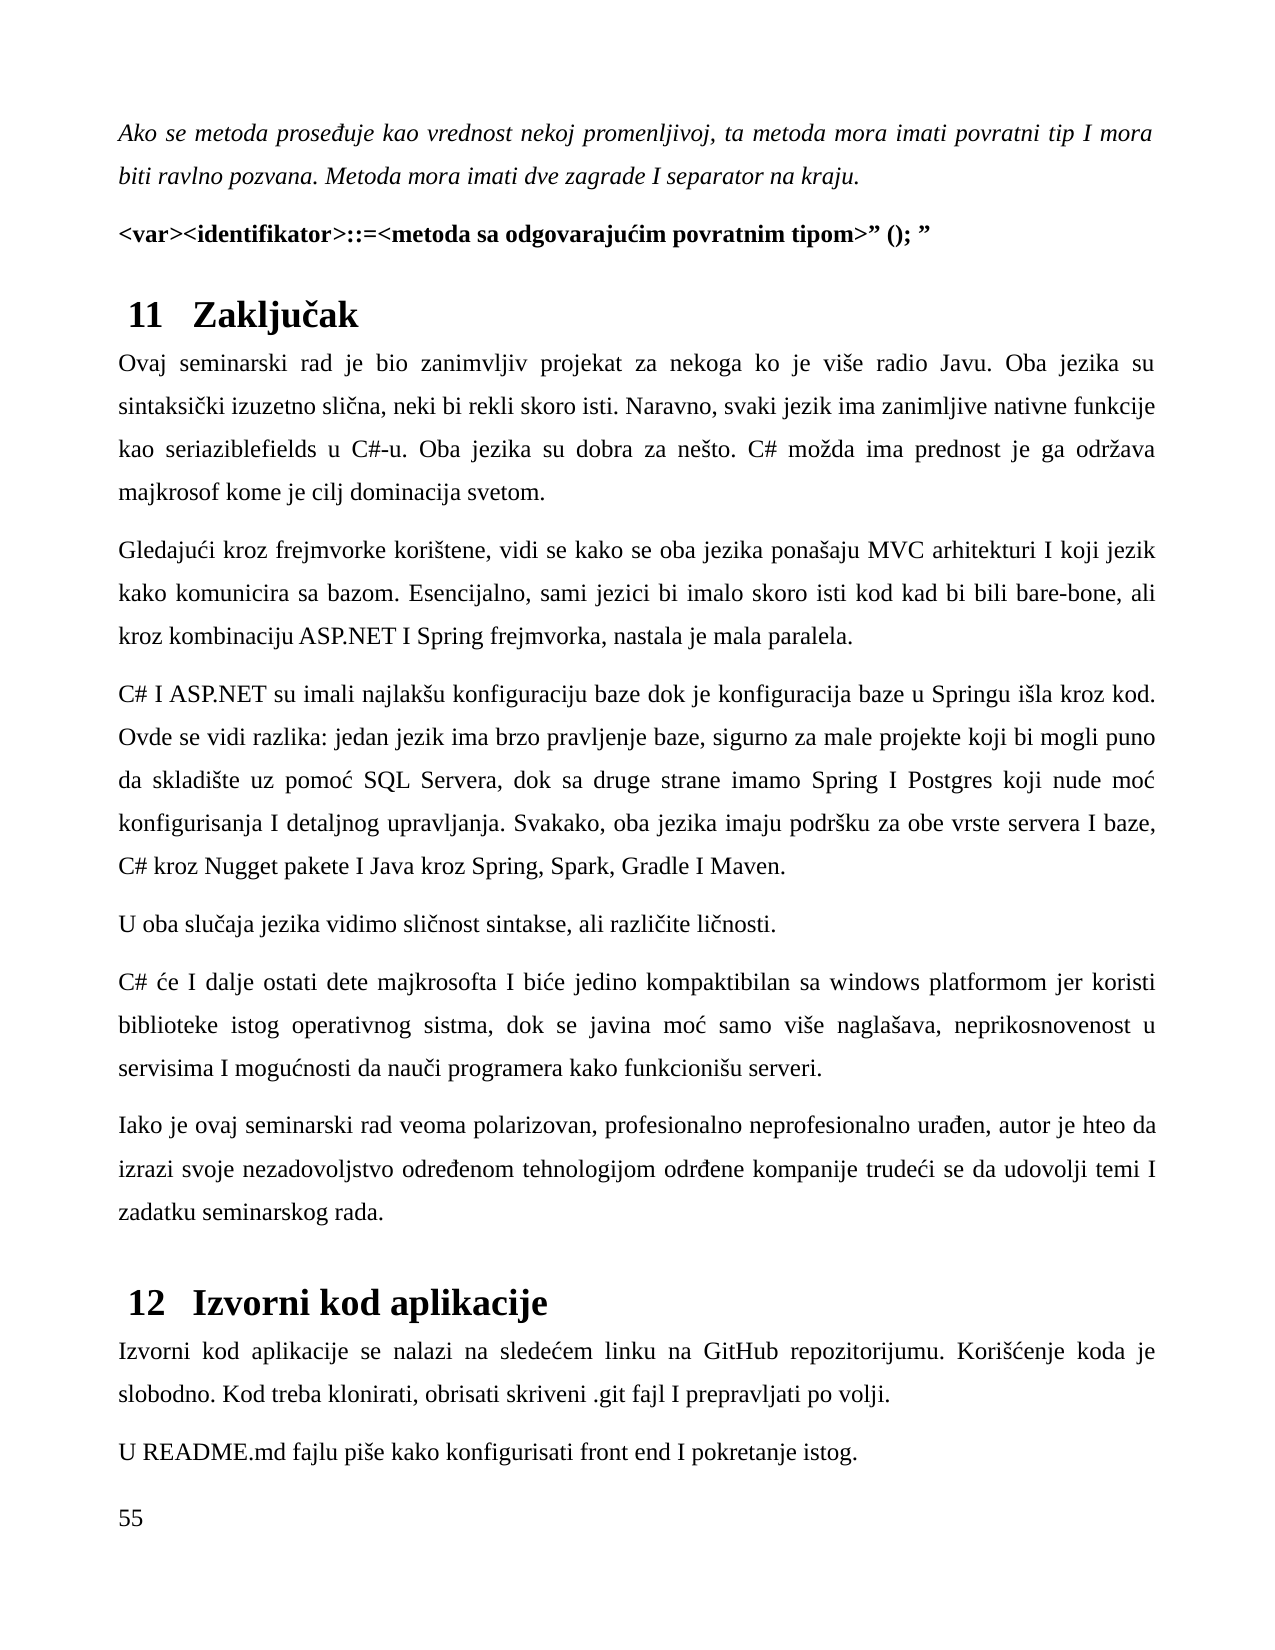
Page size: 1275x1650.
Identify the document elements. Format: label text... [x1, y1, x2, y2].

subtitle Izvorni kod aplikacije [118, 1279, 1157, 1323]
text Ako se metoda proseđuje kao vrednost nekoj promenljivoj, ta metoda mora imati povratni tip I mora biti ravlno pozvana. Metoda mora imati dve zagrade I separator na kraju. [118, 118, 1157, 190]
text <var><identifikator>::=<metoda sa odgovarajućim povratnim tipom>” (); ” [118, 219, 1157, 248]
text U README.md fajlu piše kako konfigurisati front end I pokretanje istog. [118, 1437, 1157, 1465]
text Ovaj seminarski rad je bio zanimvljiv projekat za nekoga ko je više radio Javu. Oba jezika su sintaksički izuzetno slična, neki bi rekli skoro isti. Naravno, svaki jezik ima zanimljive nativne funkcije kao seriaziblefields u C#-u. Oba jezika su dobra za nešto. C# možda ima prednost je ga održava majkrosof kome je cilj dominacija svetom. [118, 348, 1157, 506]
text U oba slučaja jezika vidimo sličnost sintakse, ali različite ličnosti. [118, 909, 1157, 938]
text C# I ASP.NET su imali najlakšu konfiguraciju baze dok je konfiguracija baze u Springu išla kroz kod. Ovde se vidi razlika: jedan jezik ima brzo pravljenje baze, sigurno za male projekte koji bi mogli puno da skladište uz pomoć SQL Servera, dok sa druge strane imamo Spring I Postgres koji nude moć konfigurisanja I detaljnog upravljanja. Svakako, oba jezika imaju podršku za obe vrste servera I baze, C# kroz Nugget pakete I Java kroz Spring, Spark, Gradle I Maven. [118, 679, 1157, 880]
text C# će I dalje ostati dete majkrosofta I biće jedino kompaktibilan sa windows platformom jer koristi biblioteke istog operativnog sistma, dok se javina moć samo više naglašava, neprikosnovenost u servisima I mogućnosti da nauči programera kako funkcionišu serveri. [118, 967, 1157, 1082]
subtitle Zaključak [118, 292, 1157, 335]
text Gledajući kroz frejmvorke korištene, vidi se kako se oba jezika ponašaju MVC arhitekturi I koji jezik kako komunicira sa bazom. Esencijalno, sami jezici bi imalo skoro isti kod kad bi bili bare-bone, ali kroz kombinaciju ASP.NET I Spring frejmvorka, nastala je mala paralela. [118, 535, 1157, 650]
text Iako je ovaj seminarski rad veoma polarizovan, profesionalno neprofesionalno urađen, autor je hteo da izrazi svoje nezadovoljstvo određenom tehnologijom odrđene kompanije trudeći se da udovolji temi I zadatku seminarskog rada. [118, 1111, 1157, 1226]
text Izvorni kod aplikacije se nalazi na sledećem linku na GitHub repozitorijumu. Korišćenje koda je slobodno. Kod treba klonirati, obrisati skriveni .git fajl I prepravljati po volji. [118, 1336, 1157, 1408]
